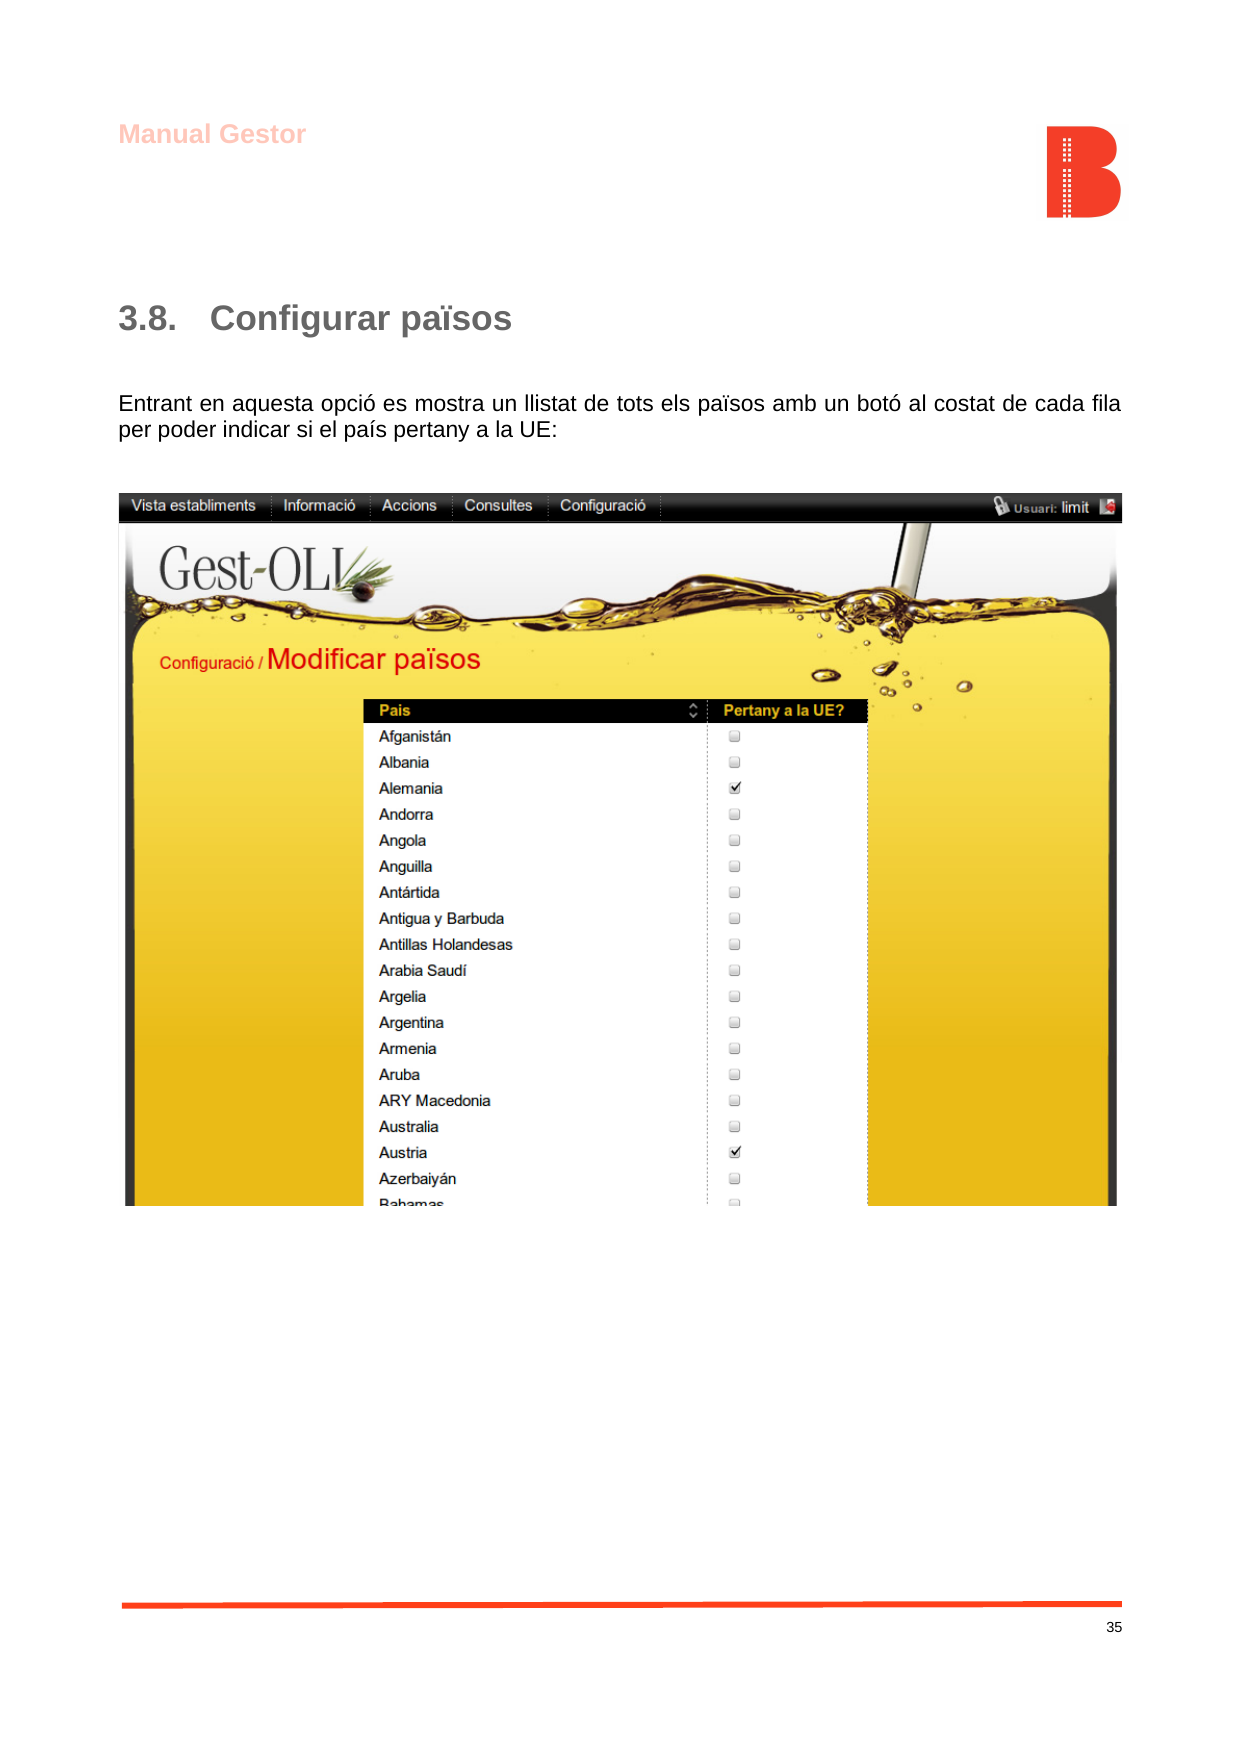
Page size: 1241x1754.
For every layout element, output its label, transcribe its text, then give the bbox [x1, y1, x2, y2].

subtitle Configurar països [118, 298, 1122, 338]
picture [118, 493, 1123, 1206]
picture [1036, 124, 1130, 221]
text Entrant en aquesta opció es mostra un llistat de tots els països amb un botó al costat de cada fila per poder indicar si el país pertany a la UE: [118, 390, 1122, 442]
